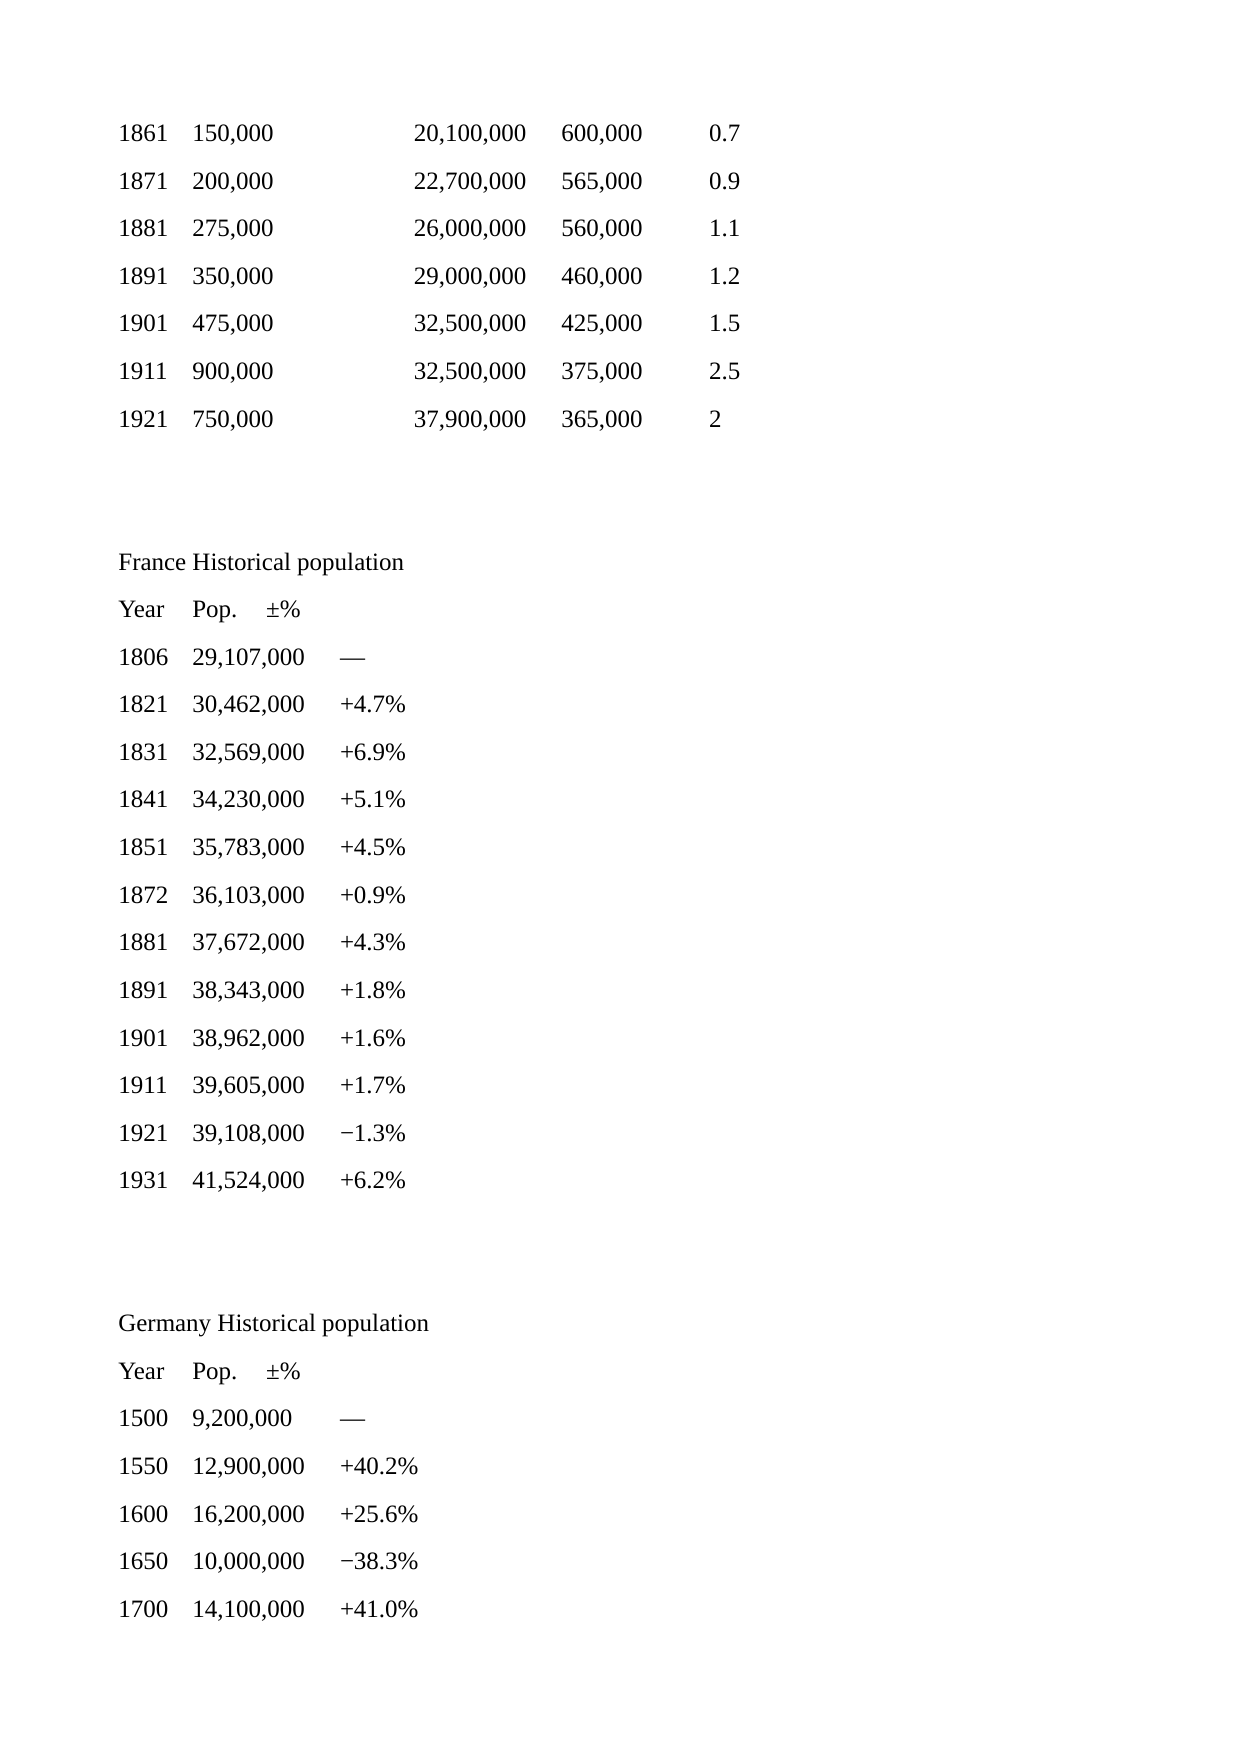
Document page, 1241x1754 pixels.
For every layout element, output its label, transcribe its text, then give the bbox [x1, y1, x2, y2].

text 1831 32,569,000 +6.9% [118, 737, 1122, 766]
text 1872 36,103,000 +0.9% [118, 880, 1122, 908]
text 1821 30,462,000 +4.7% [118, 689, 1122, 718]
text 1841 34,230,000 +5.1% [118, 784, 1122, 813]
text 1881 275,000 26,000,000 560,000 1.1 [118, 213, 1122, 242]
text Year Pop. ±% [118, 594, 1122, 623]
text Year Pop. ±% [118, 1356, 1122, 1384]
text 1901 38,962,000 +1.6% [118, 1023, 1122, 1051]
text 1871 200,000 22,700,000 565,000 0.9 [118, 166, 1122, 194]
text 1911 39,605,000 +1.7% [118, 1070, 1122, 1099]
text 1806 29,107,000 — [118, 642, 1122, 671]
text 1911 900,000 32,500,000 375,000 2.5 [118, 356, 1122, 385]
text 1600 16,200,000 +25.6% [118, 1499, 1122, 1527]
text 1861 150,000 20,100,000 600,000 0.7 [118, 118, 1122, 147]
text 1851 35,783,000 +4.5% [118, 832, 1122, 861]
text Germany Historical population [118, 1308, 1122, 1337]
text 1921 750,000 37,900,000 365,000 2 [118, 404, 1122, 432]
text 1500 9,200,000 — [118, 1403, 1122, 1432]
text 1931 41,524,000 +6.2% [118, 1165, 1122, 1194]
text 1550 12,900,000 +40.2% [118, 1451, 1122, 1480]
text 1881 37,672,000 +4.3% [118, 927, 1122, 956]
text 1891 350,000 29,000,000 460,000 1.2 [118, 261, 1122, 290]
text 1891 38,343,000 +1.8% [118, 975, 1122, 1004]
text France Historical population [118, 547, 1122, 575]
text 1700 14,100,000 +41.0% [118, 1594, 1122, 1623]
text 1650 10,000,000 −38.3% [118, 1546, 1122, 1575]
text 1921 39,108,000 −1.3% [118, 1118, 1122, 1147]
text 1901 475,000 32,500,000 425,000 1.5 [118, 308, 1122, 337]
